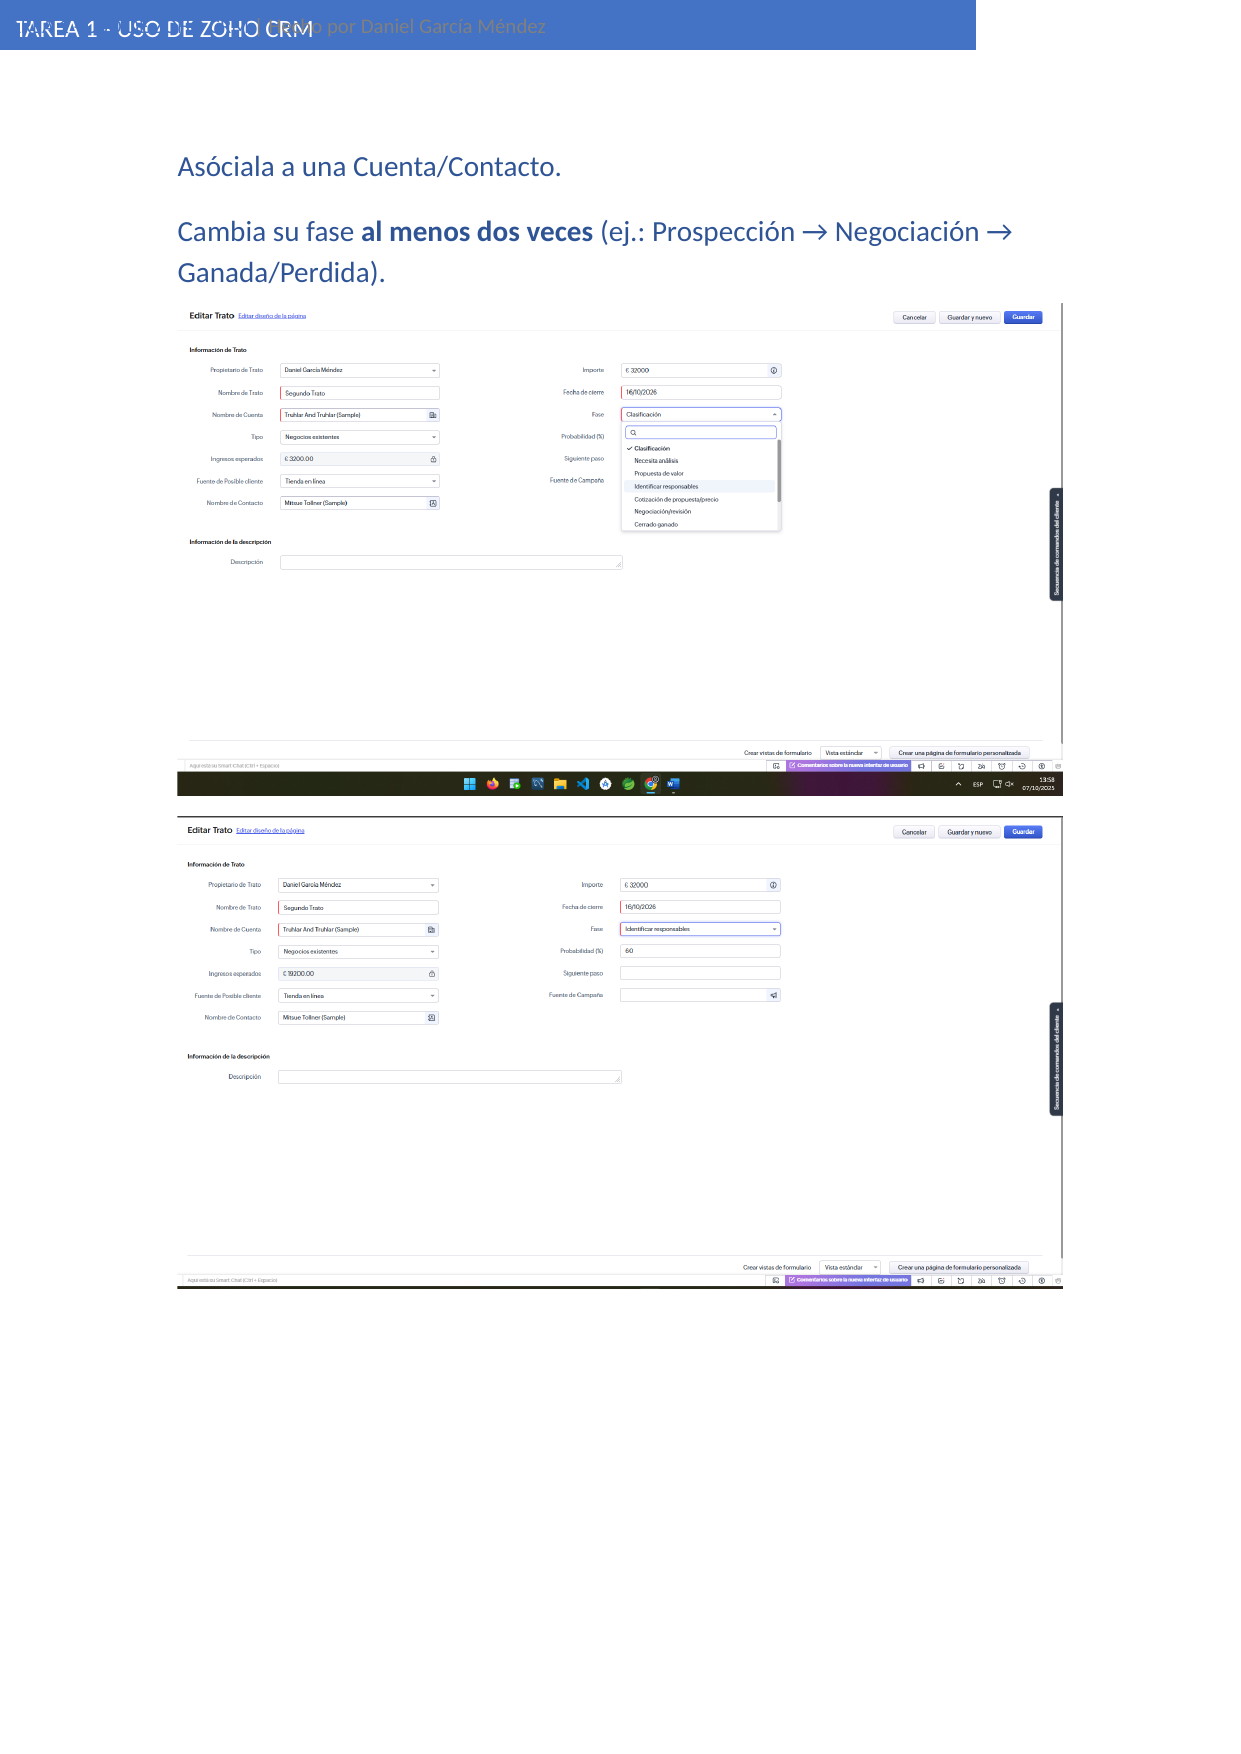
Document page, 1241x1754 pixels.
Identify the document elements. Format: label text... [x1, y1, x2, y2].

subtitle Asóciala a una Cuenta/Contacto. [177, 148, 1063, 183]
subtitle Cambia su fase al menos dos veces (ej.: Prospección → Negociación → Ganada/Perdida). [177, 213, 1063, 290]
